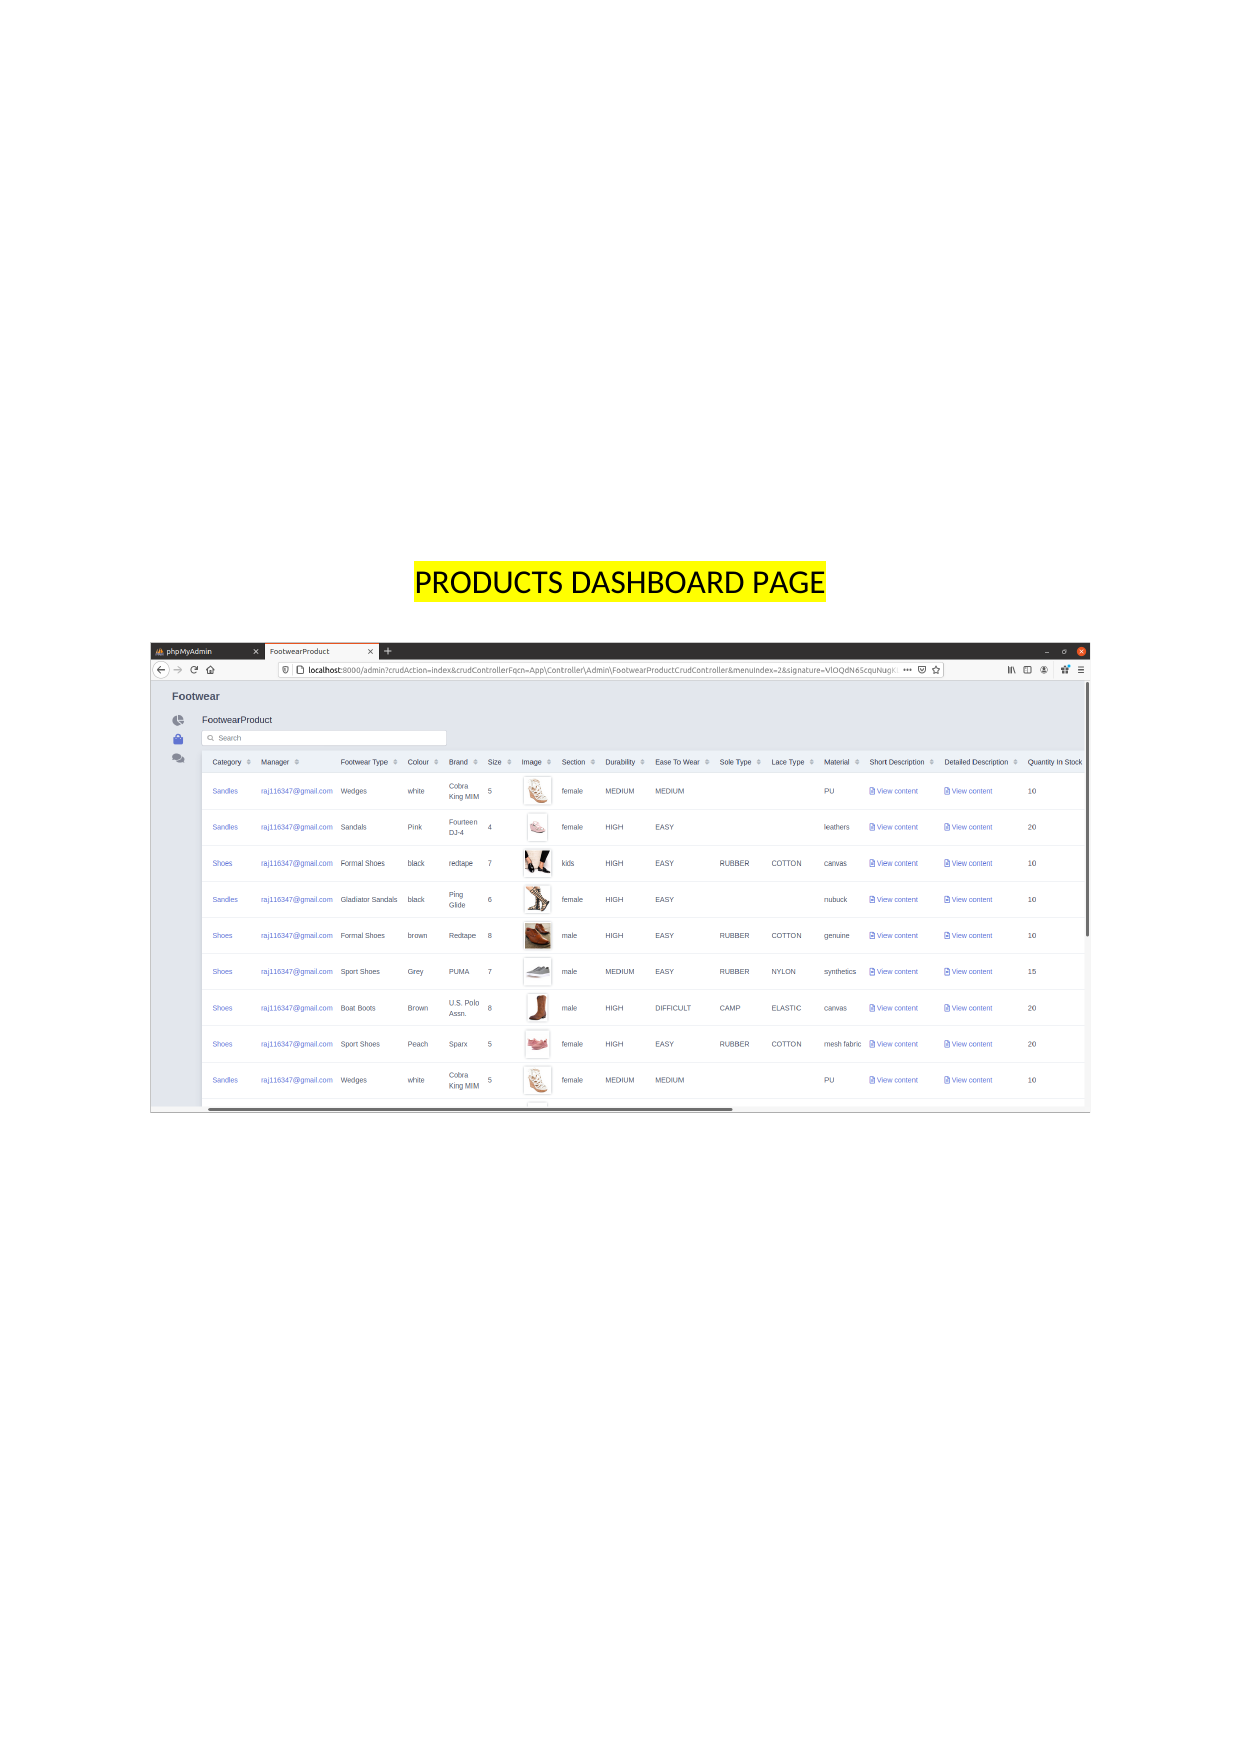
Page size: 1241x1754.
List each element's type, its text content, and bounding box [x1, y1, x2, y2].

list PRODUCTS DASHBOARD PAGE [150, 561, 1090, 602]
picture [150, 642, 1091, 1113]
